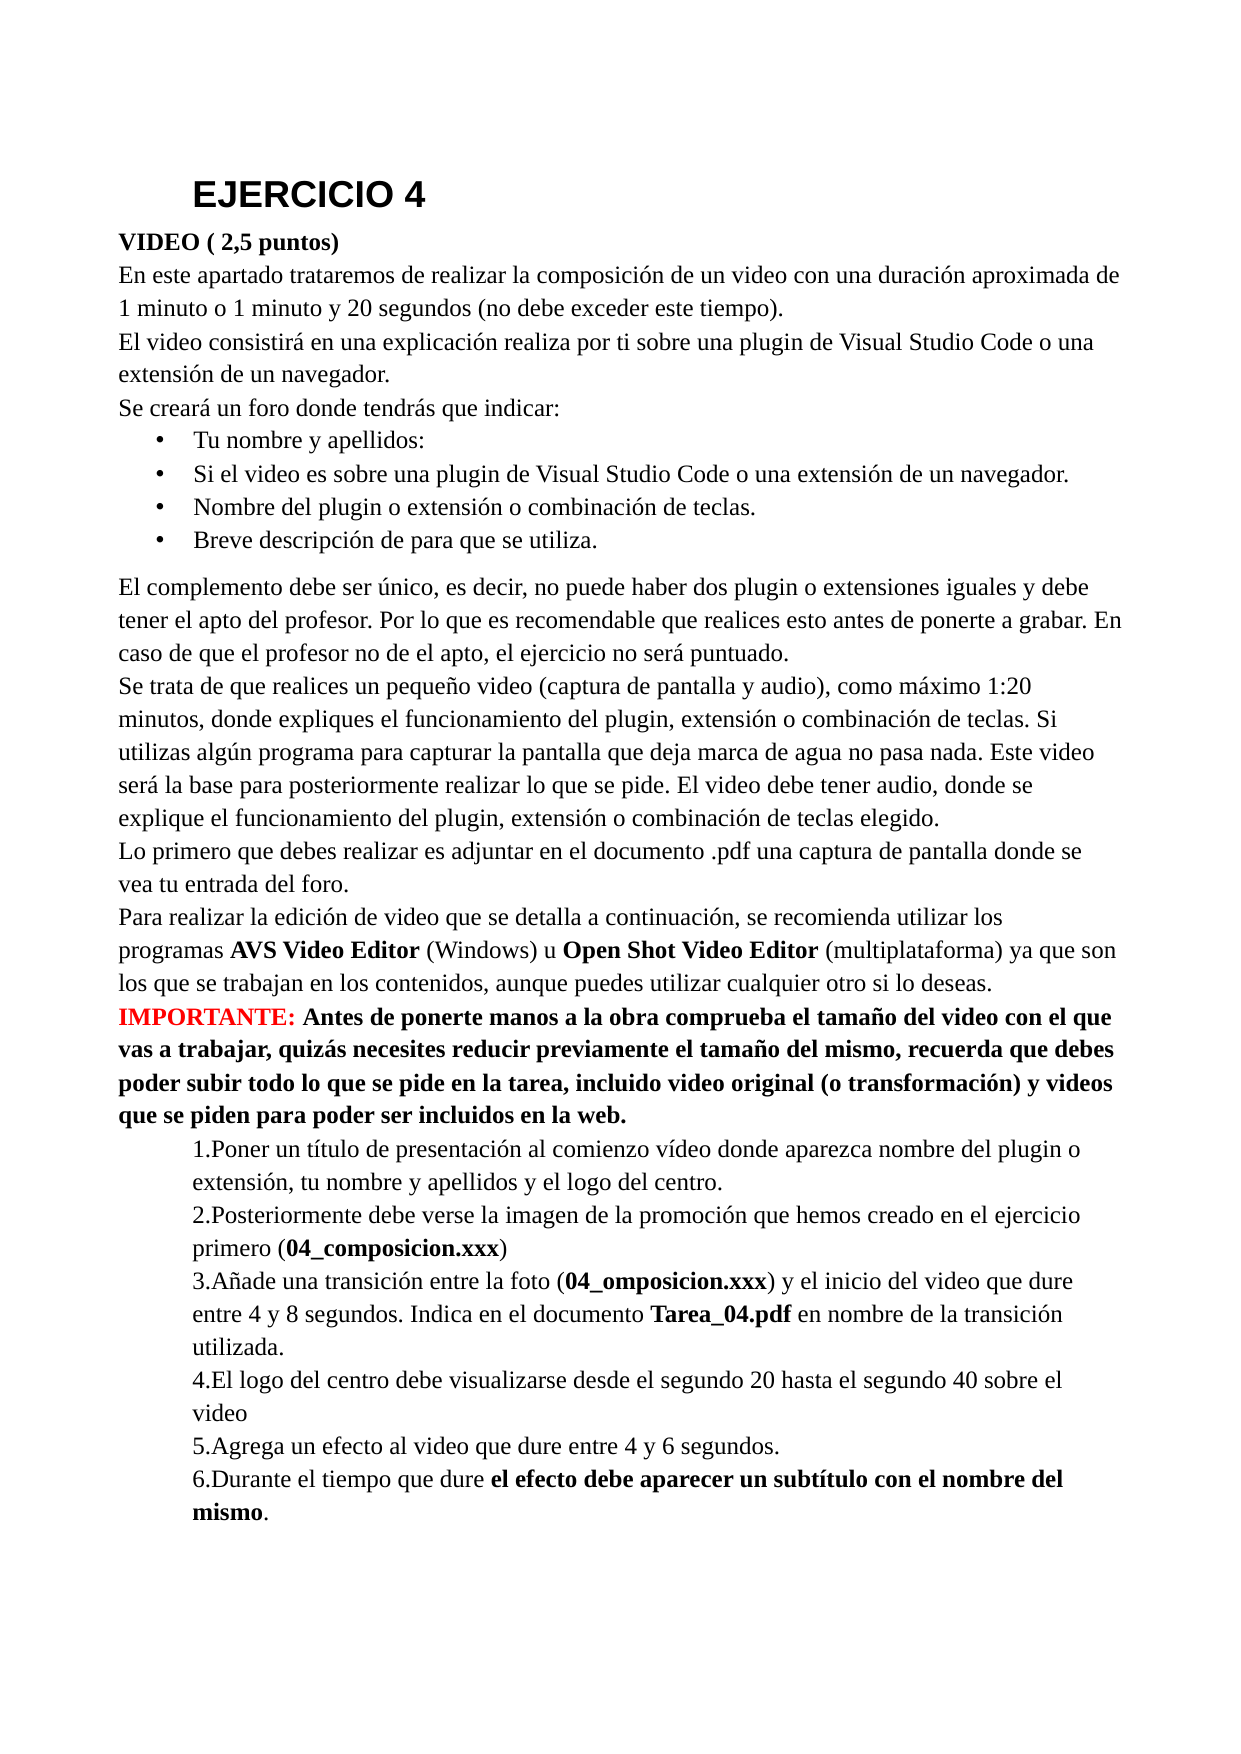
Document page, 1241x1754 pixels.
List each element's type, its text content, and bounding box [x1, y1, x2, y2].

list Poner un título de presentación al comienzo vídeo donde aparezca nombre del plugin o extensión, tu nombre y apellidos y el logo del centro. [118, 1134, 1122, 1195]
list Agrega un efecto al video que dure entre 4 y 6 segundos. [118, 1431, 1122, 1459]
list Añade una transición entre la foto (04_omposicion.xxx) y el inicio del video que dure entre 4 y 8 segundos. Indica en el documento Tarea_04.pdf en nombre de la transición utilizada. [118, 1266, 1122, 1361]
text IMPORTANTE: Antes de ponerte manos a la obra comprueba el tamaño del video con el que vas a trabajar, quizás necesites reducir previamente el tamaño del mismo, recuerda que debes poder subir todo lo que se pide en la tarea, incluido video original (o transformación) y videos que se piden para poder ser incluidos en la web. [118, 1002, 1122, 1129]
text Se trata de que realices un pequeño video (captura de pantalla y audio), como máximo 1:20 minutos, donde expliques el funcionamiento del plugin, extensión o combinación de teclas. Si utilizas algún programa para capturar la pantalla que deja marca de agua no pasa nada. Este video será la base para posteriormente realizar lo que se pide. El video debe tener audio, donde se explique el funcionamiento del plugin, extensión o combinación de teclas elegido. [118, 671, 1122, 832]
list Nombre del plugin o extensión o combinación de teclas. [156, 492, 1122, 520]
list Posteriormente debe verse la imagen de la promoción que hemos creado en el ejercicio primero (04_composicion.xxx) [118, 1200, 1122, 1261]
list Tu nombre y apellidos: [156, 426, 1122, 454]
text Lo primero que debes realizar es adjuntar en el documento .pdf una captura de pantalla donde se vea tu entrada del foro. [118, 836, 1122, 898]
list Breve descripción de para que se utiliza. [156, 525, 1122, 553]
list El logo del centro debe visualizarse desde el segundo 20 hasta el segundo 40 sobre el video [118, 1365, 1122, 1427]
text En este apartado trataremos de realizar la composición de un video con una duración aproximada de 1 minuto o 1 minuto y 20 segundos (no debe exceder este tiempo). [118, 261, 1122, 322]
list Durante el tiempo que dure el efecto debe aparecer un subtítulo con el nombre del mismo. [118, 1464, 1122, 1526]
text El video consistirá en una explicación realiza por ti sobre una plugin de Visual Studio Code o una extensión de un navegador. [118, 327, 1122, 388]
text Se creará un foro donde tendrás que indicar: [118, 393, 1122, 421]
text VIDEO ( 2,5 puntos) [118, 227, 1122, 256]
subtitle EJERCICIO 4 [118, 172, 1122, 215]
text El complemento debe ser único, es decir, no puede haber dos plugin o extensiones iguales y debe tener el apto del profesor. Por lo que es recomendable que realices esto antes de ponerte a grabar. En caso de que el profesor no de el apto, el ejercicio no será puntuado. [118, 572, 1122, 667]
list Si el video es sobre una plugin de Visual Studio Code o una extensión de un navegador. [156, 459, 1122, 487]
text Para realizar la edición de video que se detalla a continuación, se recomienda utilizar los programas AVS Video Editor (Windows) u Open Shot Video Editor (multiplataforma) ya que son los que se trabajan en los contenidos, aunque puedes utilizar cualquier otro si lo deseas. [118, 902, 1122, 997]
